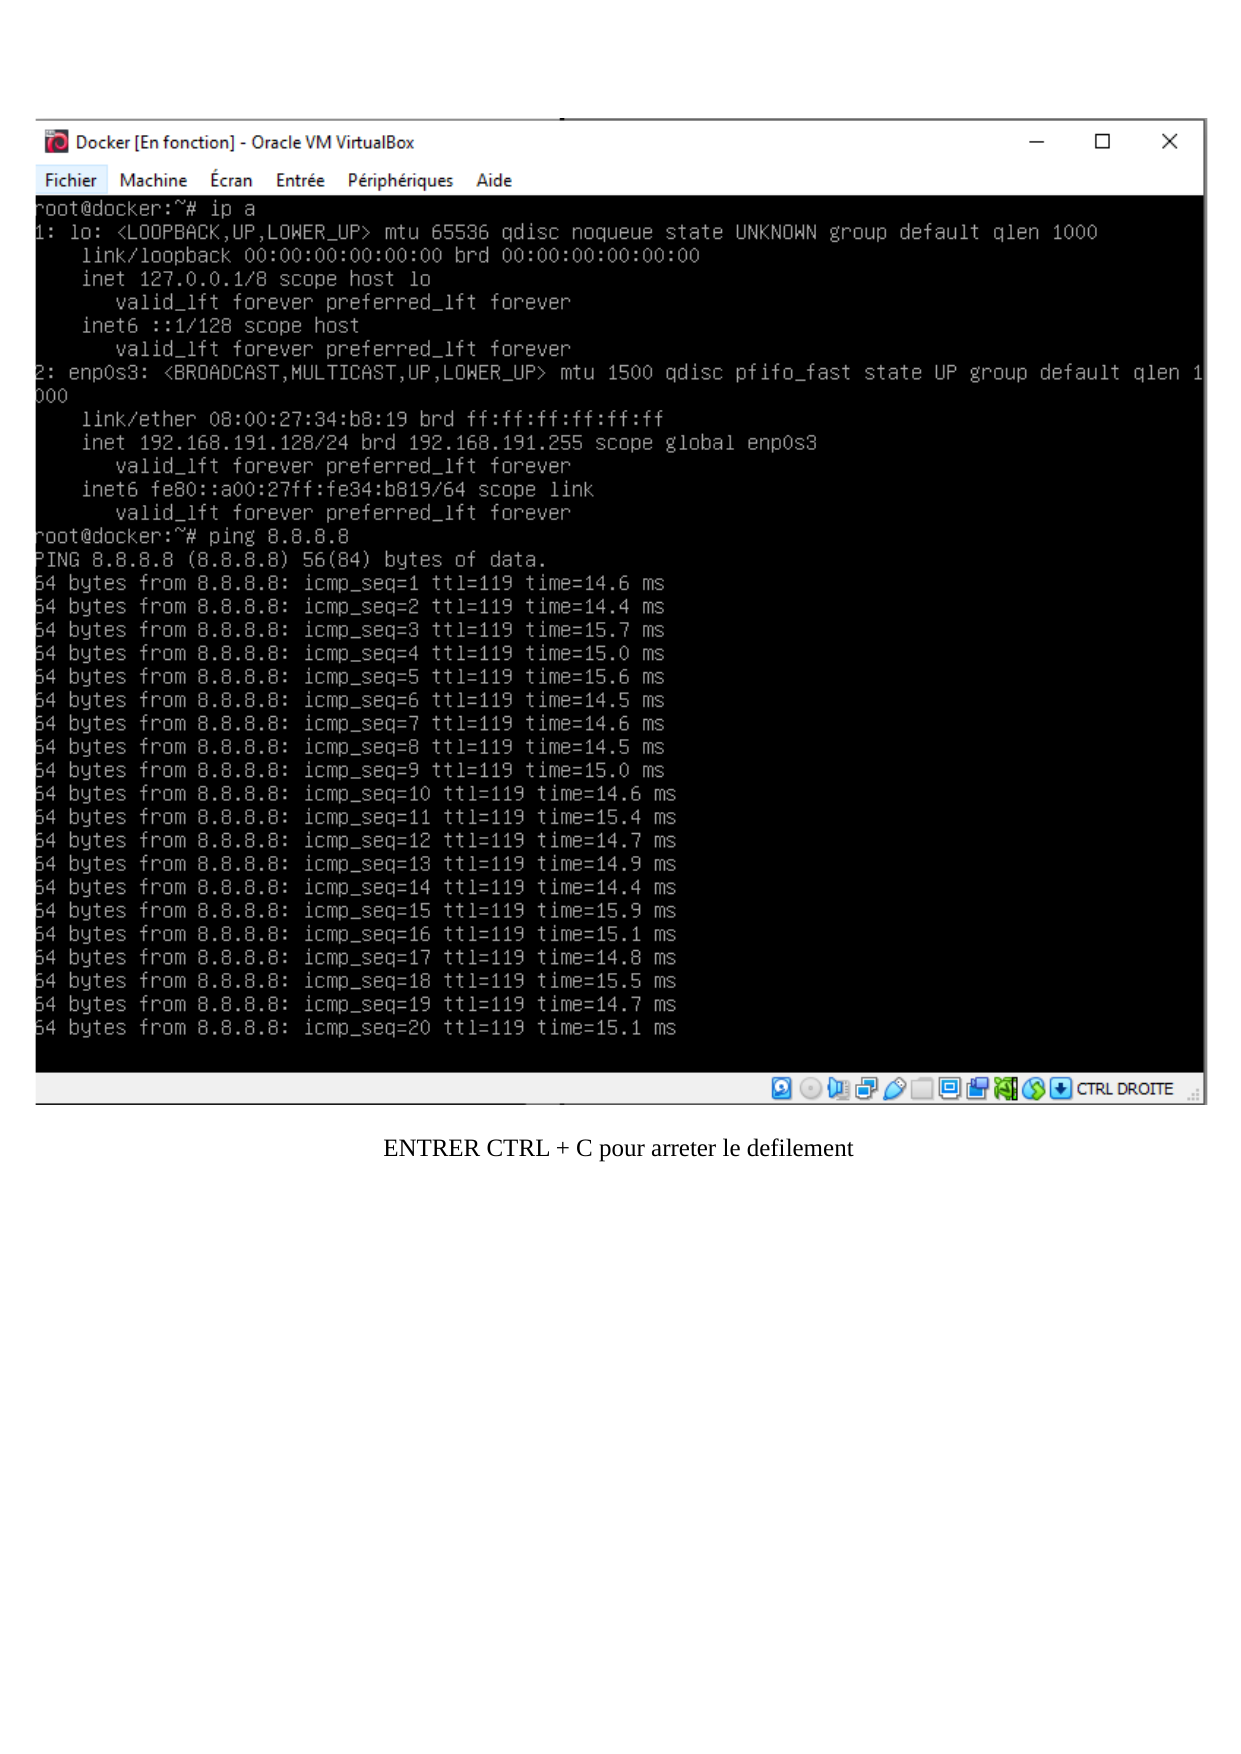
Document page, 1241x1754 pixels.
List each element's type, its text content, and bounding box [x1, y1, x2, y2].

text ENTRER CTRL + C pour arreter le defilement [36, 1133, 1207, 1162]
picture [35, 118, 1208, 1105]
